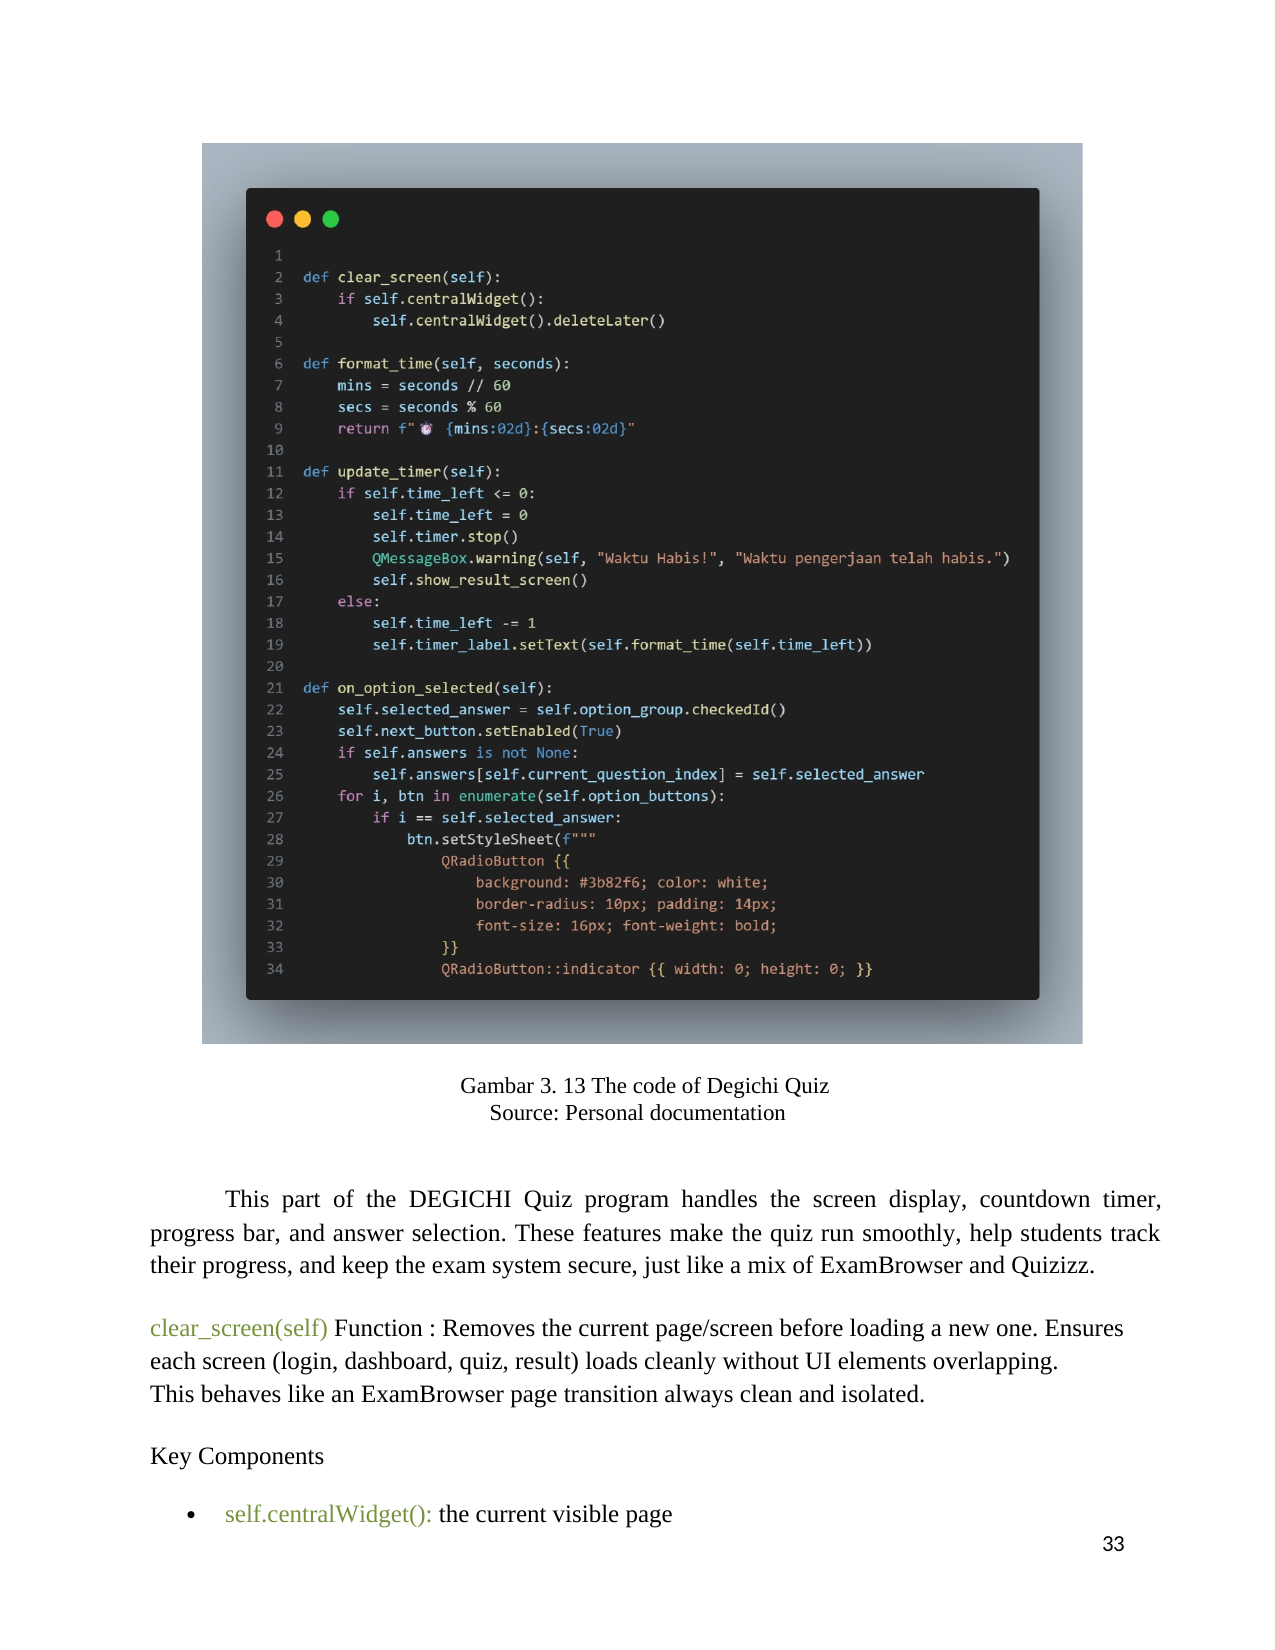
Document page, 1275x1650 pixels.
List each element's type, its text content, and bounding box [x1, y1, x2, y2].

text clear_screen(self) Function : Removes the current page/screen before loading a new one. Ensures each screen (login, dashboard, quiz, result) loads cleanly without UI elements overlapping. This behaves like an ExamBrowser page transition always clean and isolated. [150, 1313, 1162, 1408]
text Key Components [150, 1441, 1162, 1470]
text Gambar 3. 13 The code of Degichi Quiz Source: Personal documentation [460, 1072, 922, 1125]
list self.centralWidget(): the current visible page [187, 1499, 1162, 1528]
picture [202, 143, 1083, 1044]
text This part of the DEGICHI Quiz program handles the screen display, countdown timer, progress bar, and answer selection. These features make the quiz run smoothly, help students track their progress, and keep the exam system secure, just like a mix of ExamBrowser and Quizizz. [150, 1184, 1162, 1279]
